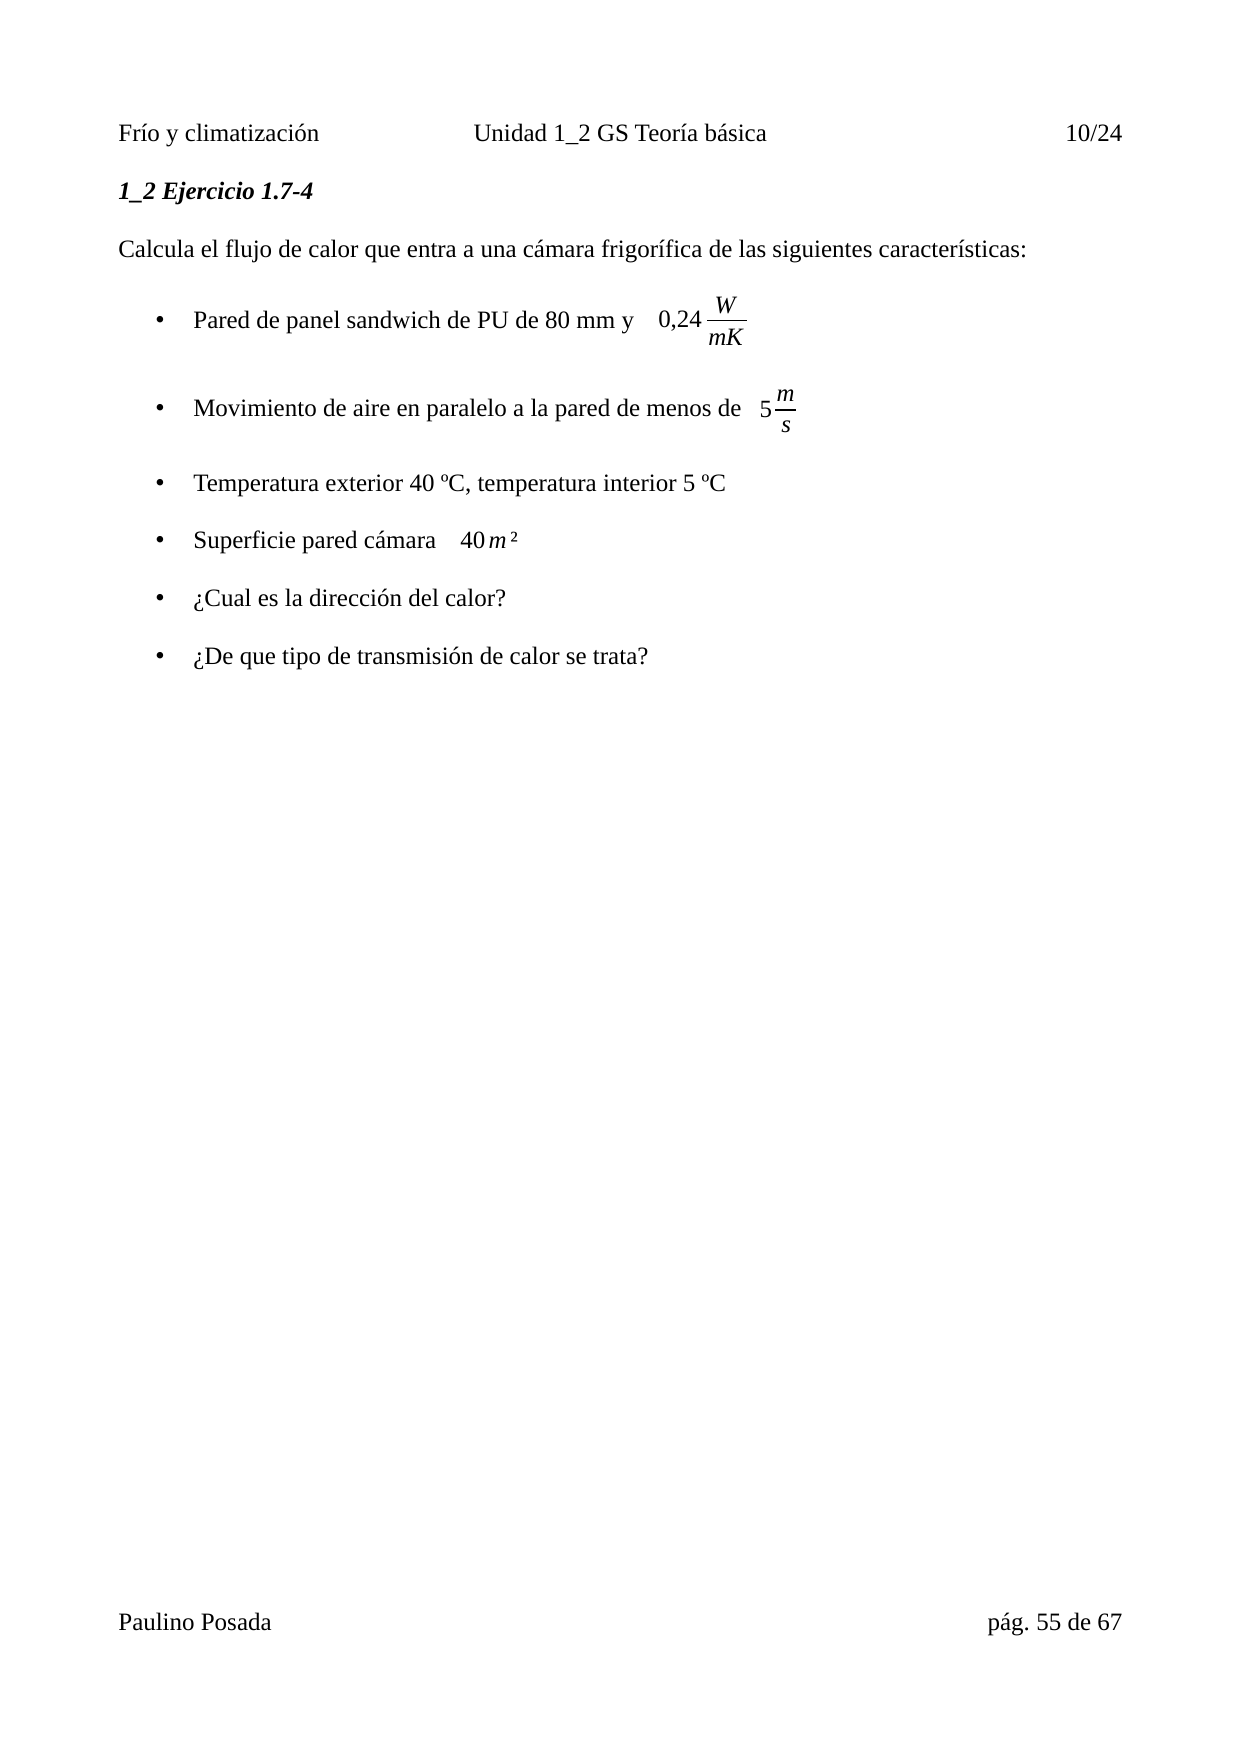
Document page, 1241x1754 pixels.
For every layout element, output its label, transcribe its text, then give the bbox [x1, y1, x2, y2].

list Movimiento de aire en paralelo a la pared de menos de [156, 380, 1122, 439]
text 1_2 Ejercicio 1.7-4 [118, 176, 1122, 205]
list Temperatura exterior 40 ºC, temperatura interior 5 ºC [156, 468, 1122, 496]
list ¿Cual es la dirección del calor? [156, 583, 1122, 612]
list Superficie pared cámara [156, 525, 1122, 554]
list ¿De que tipo de transmisión de calor se trata? [156, 641, 1122, 669]
list Pared de panel sandwich de PU de 80 mm y [156, 292, 1122, 351]
text Calcula el flujo de calor que entra a una cámara frigorífica de las siguientes características: [118, 234, 1122, 263]
